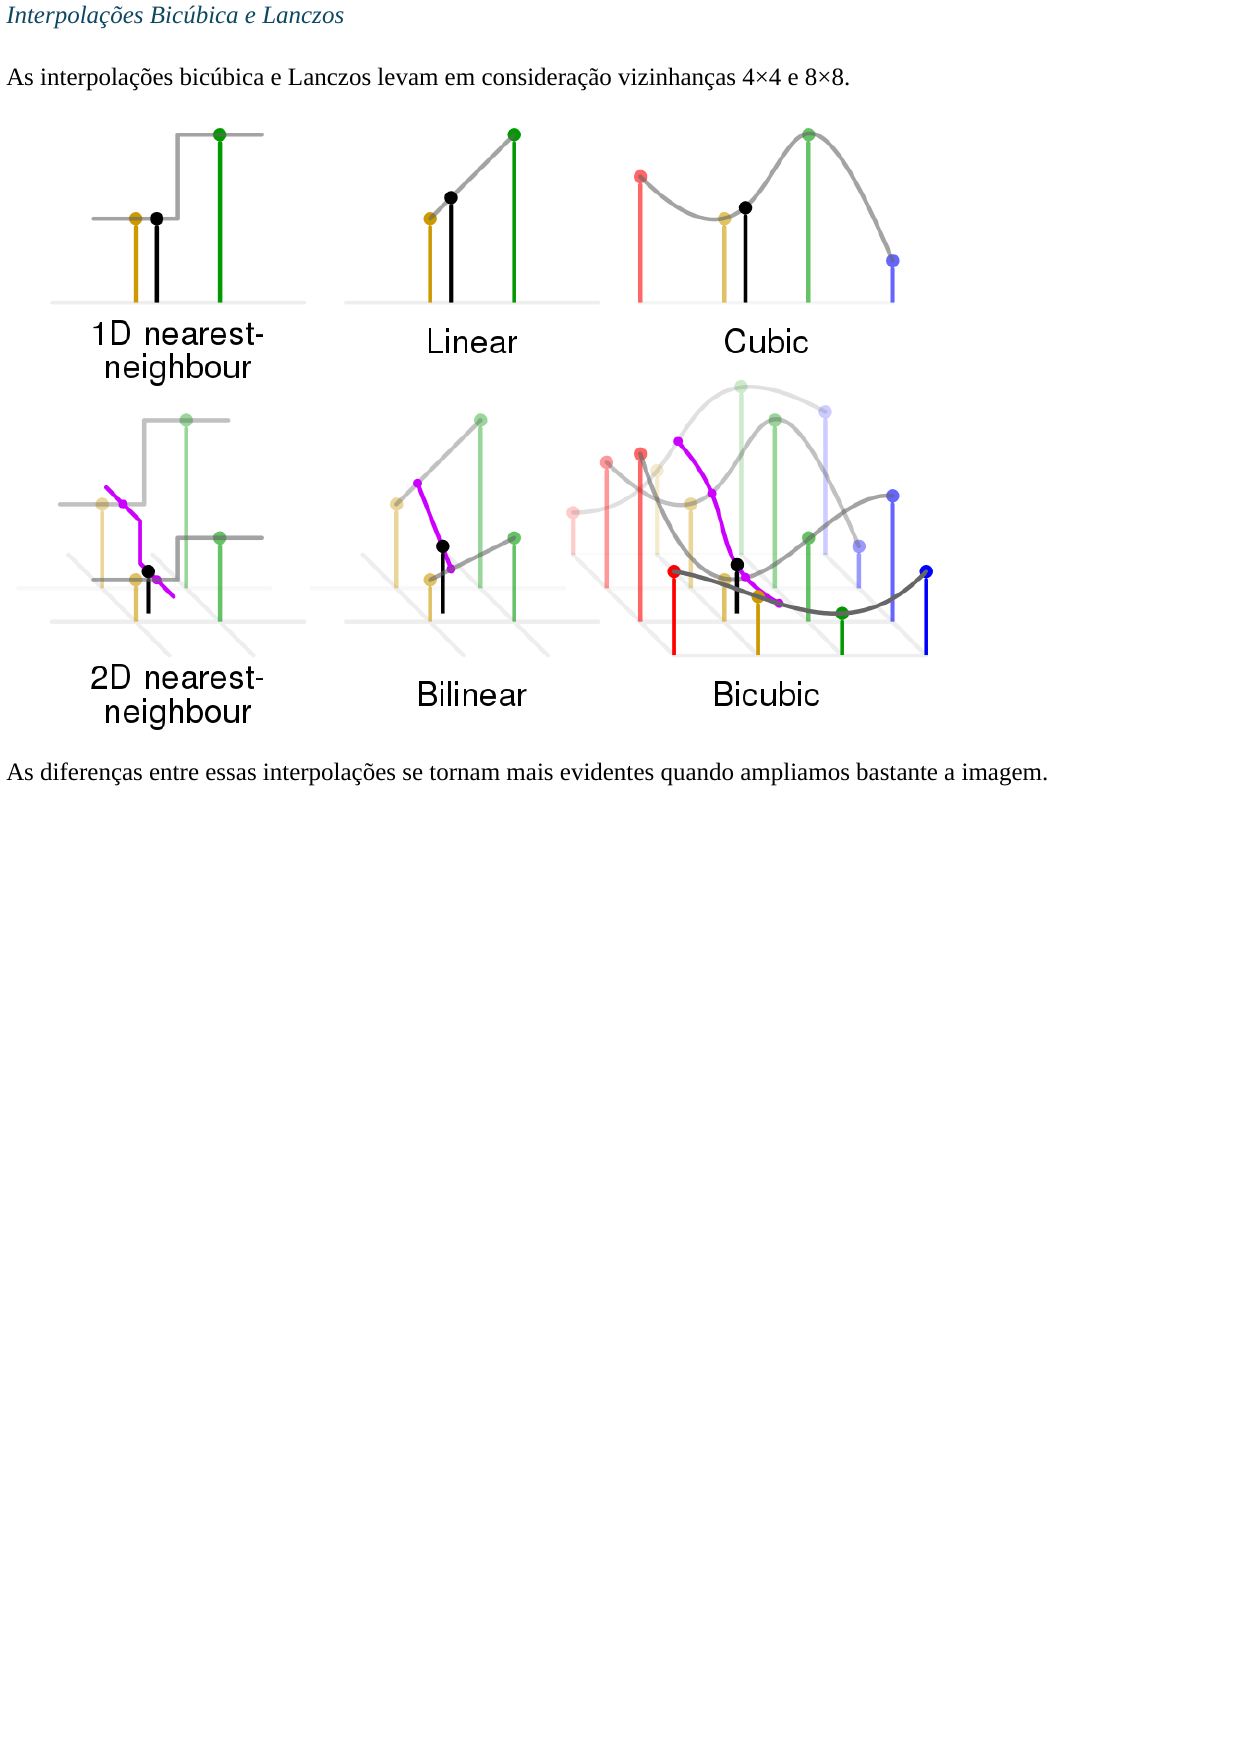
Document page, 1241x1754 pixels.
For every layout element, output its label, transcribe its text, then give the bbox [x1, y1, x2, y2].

text As interpolações bicúbica e Lanczos levam em consideração vizinhanças 4×4 e 8×8. [6, 62, 1234, 90]
text As diferenças entre essas interpolações se tornam mais evidentes quando ampliamos bastante a imagem. [6, 757, 1234, 786]
subtitle Interpolações Bicúbica e Lanczos [6, 0, 1234, 29]
picture [6, 109, 951, 739]
